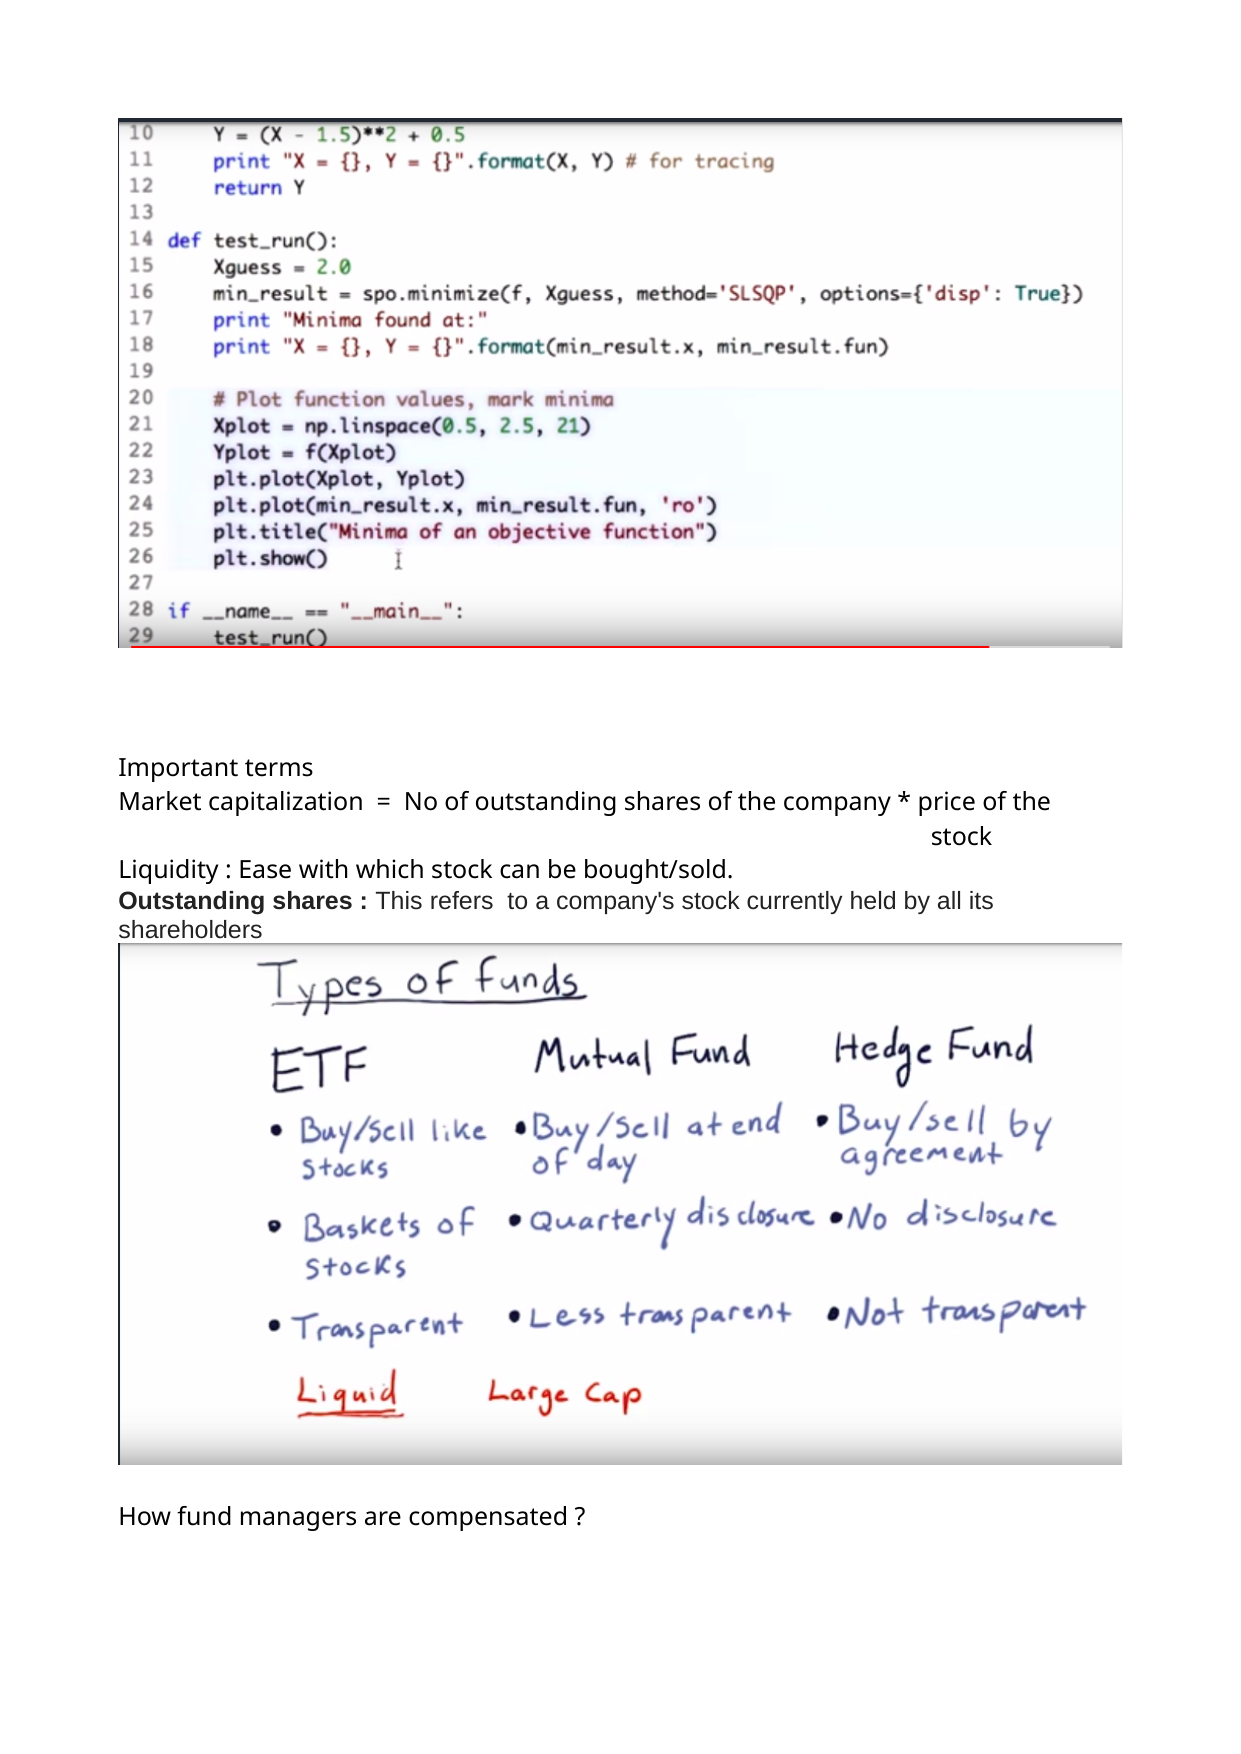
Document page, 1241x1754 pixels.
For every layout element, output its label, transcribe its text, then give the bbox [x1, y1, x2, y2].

text Market capitalization = No of outstanding shares of the company * price of the stock [118, 784, 1122, 852]
text Important terms [118, 750, 1122, 784]
text How fund managers are compensated ? [118, 1498, 1122, 1532]
picture [118, 943, 1123, 1465]
picture [118, 118, 1123, 648]
text Liquidity : Ease with which stock can be bought/sold. [118, 852, 1122, 886]
text Outstanding shares : This refers to a company's stock currently held by all its shareholders [118, 886, 1122, 943]
